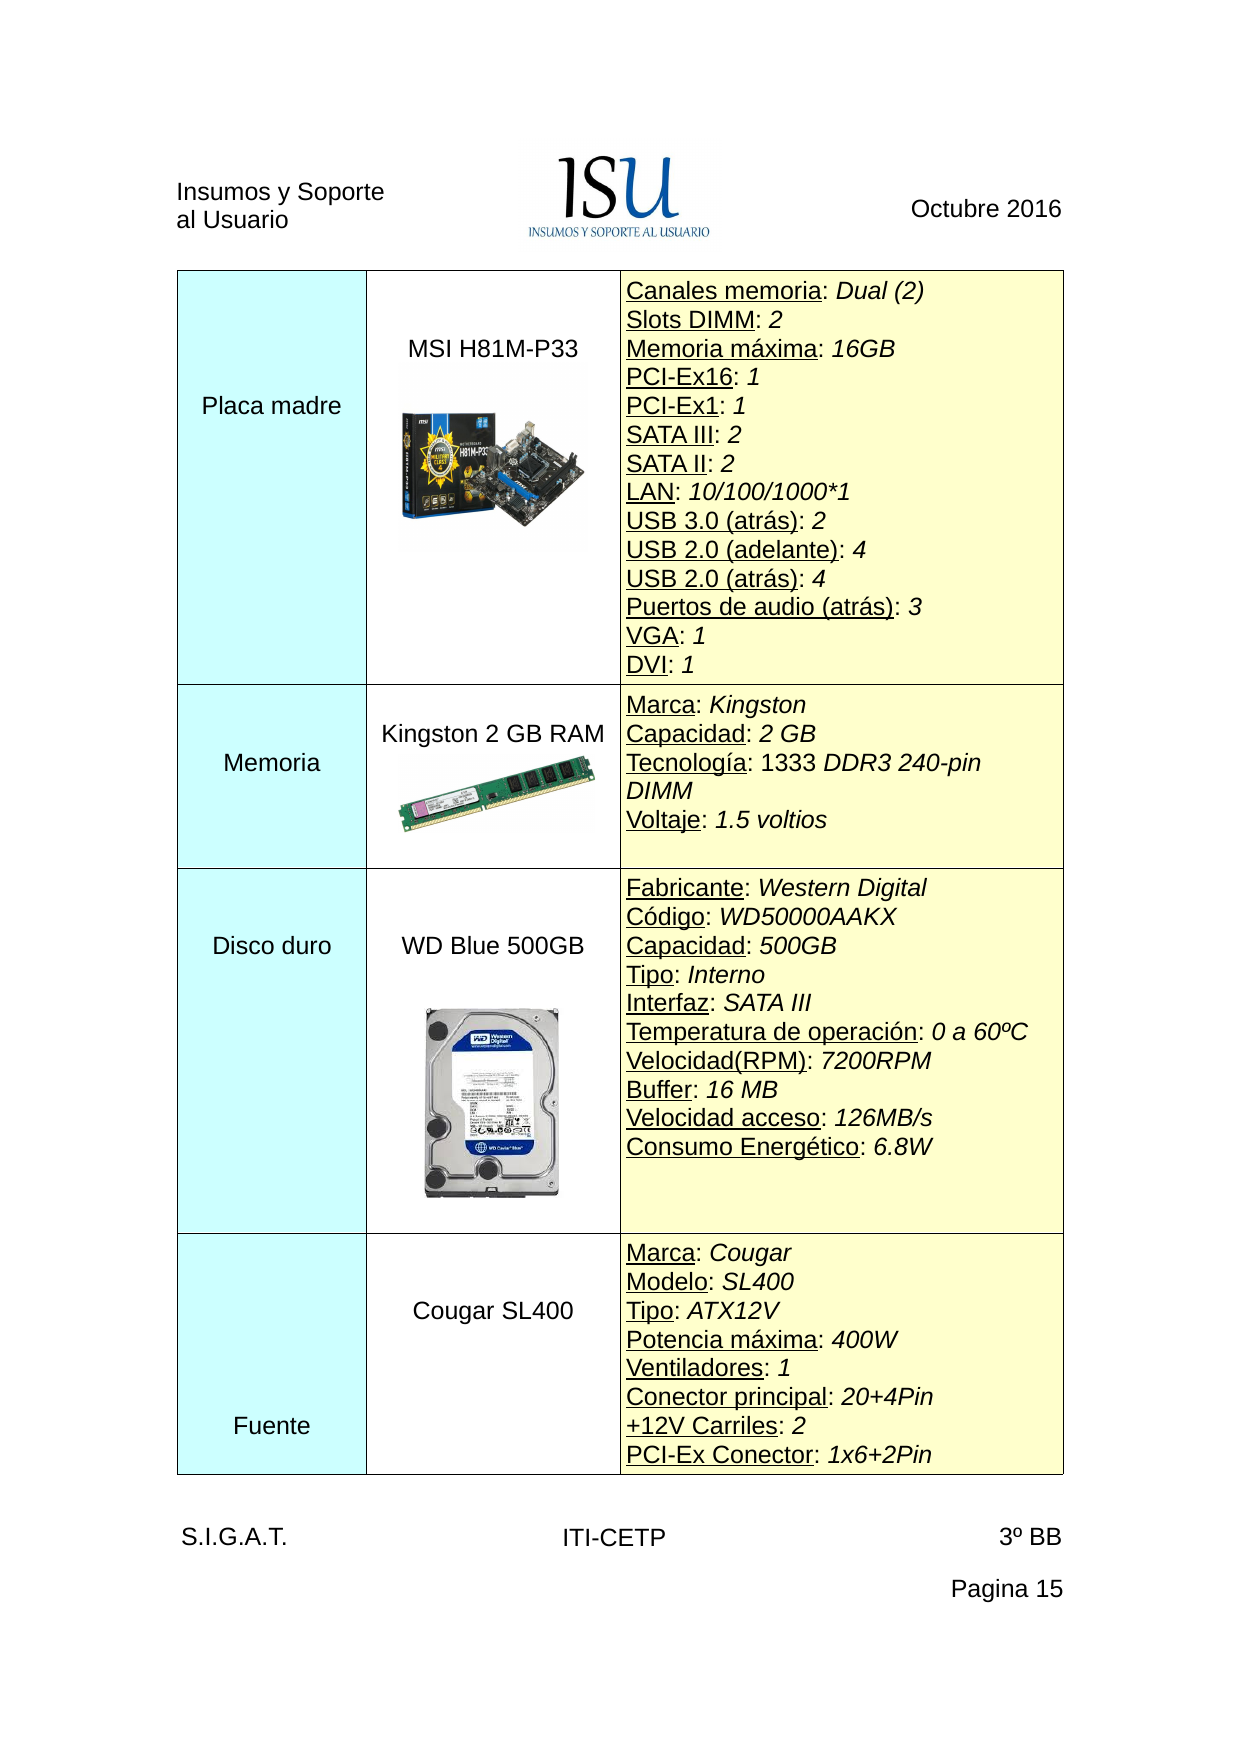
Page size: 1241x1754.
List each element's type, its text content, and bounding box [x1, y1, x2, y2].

table_cell Disco duro [178, 869, 366, 1232]
table_cell Placa madre [178, 271, 366, 684]
table_cell WD Blue 500GB [367, 869, 620, 1232]
picture [396, 1008, 587, 1198]
table_cell Memoria [178, 685, 366, 867]
table_cell MSI H81M-P33 [367, 271, 620, 684]
table_cell Kingston 2 GB RAM [367, 685, 620, 867]
table_cell Fabricante: Western Digital Código: WD50000AAKX Capacidad: 500GB Tipo: Interno Interfaz: SATA III Temperatura de operación: 0 a 60ºC Velocidad(RPM): 7200RPM Buffer: 16 MB Velocidad acceso: 126MB/s Consumo Energético: 6.8W [621, 869, 1063, 1232]
table_cell Canales memoria: Dual (2) Slots DIMM: 2 Memoria máxima: 16GB PCI-Ex16: 1 PCI-Ex1: 1 SATA III: 2 SATA II: 2 LAN: 10/100/1000*1 USB 3.0 (atrás): 2 USB 2.0 (adelante): 4 USB 2.0 (atrás): 4 Puertos de audio (atrás): 3 VGA: 1 DVI: 1 [621, 271, 1063, 684]
table_cell Marca: Kingston Capacidad: 2 GB Tecnología: 1333 DDR3 240-pin DIMM Voltaje: 1.5 voltios [621, 685, 1063, 867]
picture [398, 362, 588, 552]
table_cell Marca: Cougar Modelo: SL400 Tipo: ATX12V Potencia máxima: 400W Ventiladores: 1 Conector principal: 20+4Pin +12V Carriles: 2 PCI-Ex Conector: 1x6+2Pin [621, 1234, 1063, 1474]
picture [397, 754, 596, 833]
table_cell Fuente [178, 1234, 366, 1474]
picture [517, 138, 723, 252]
table_cell Cougar SL400 [367, 1234, 620, 1474]
